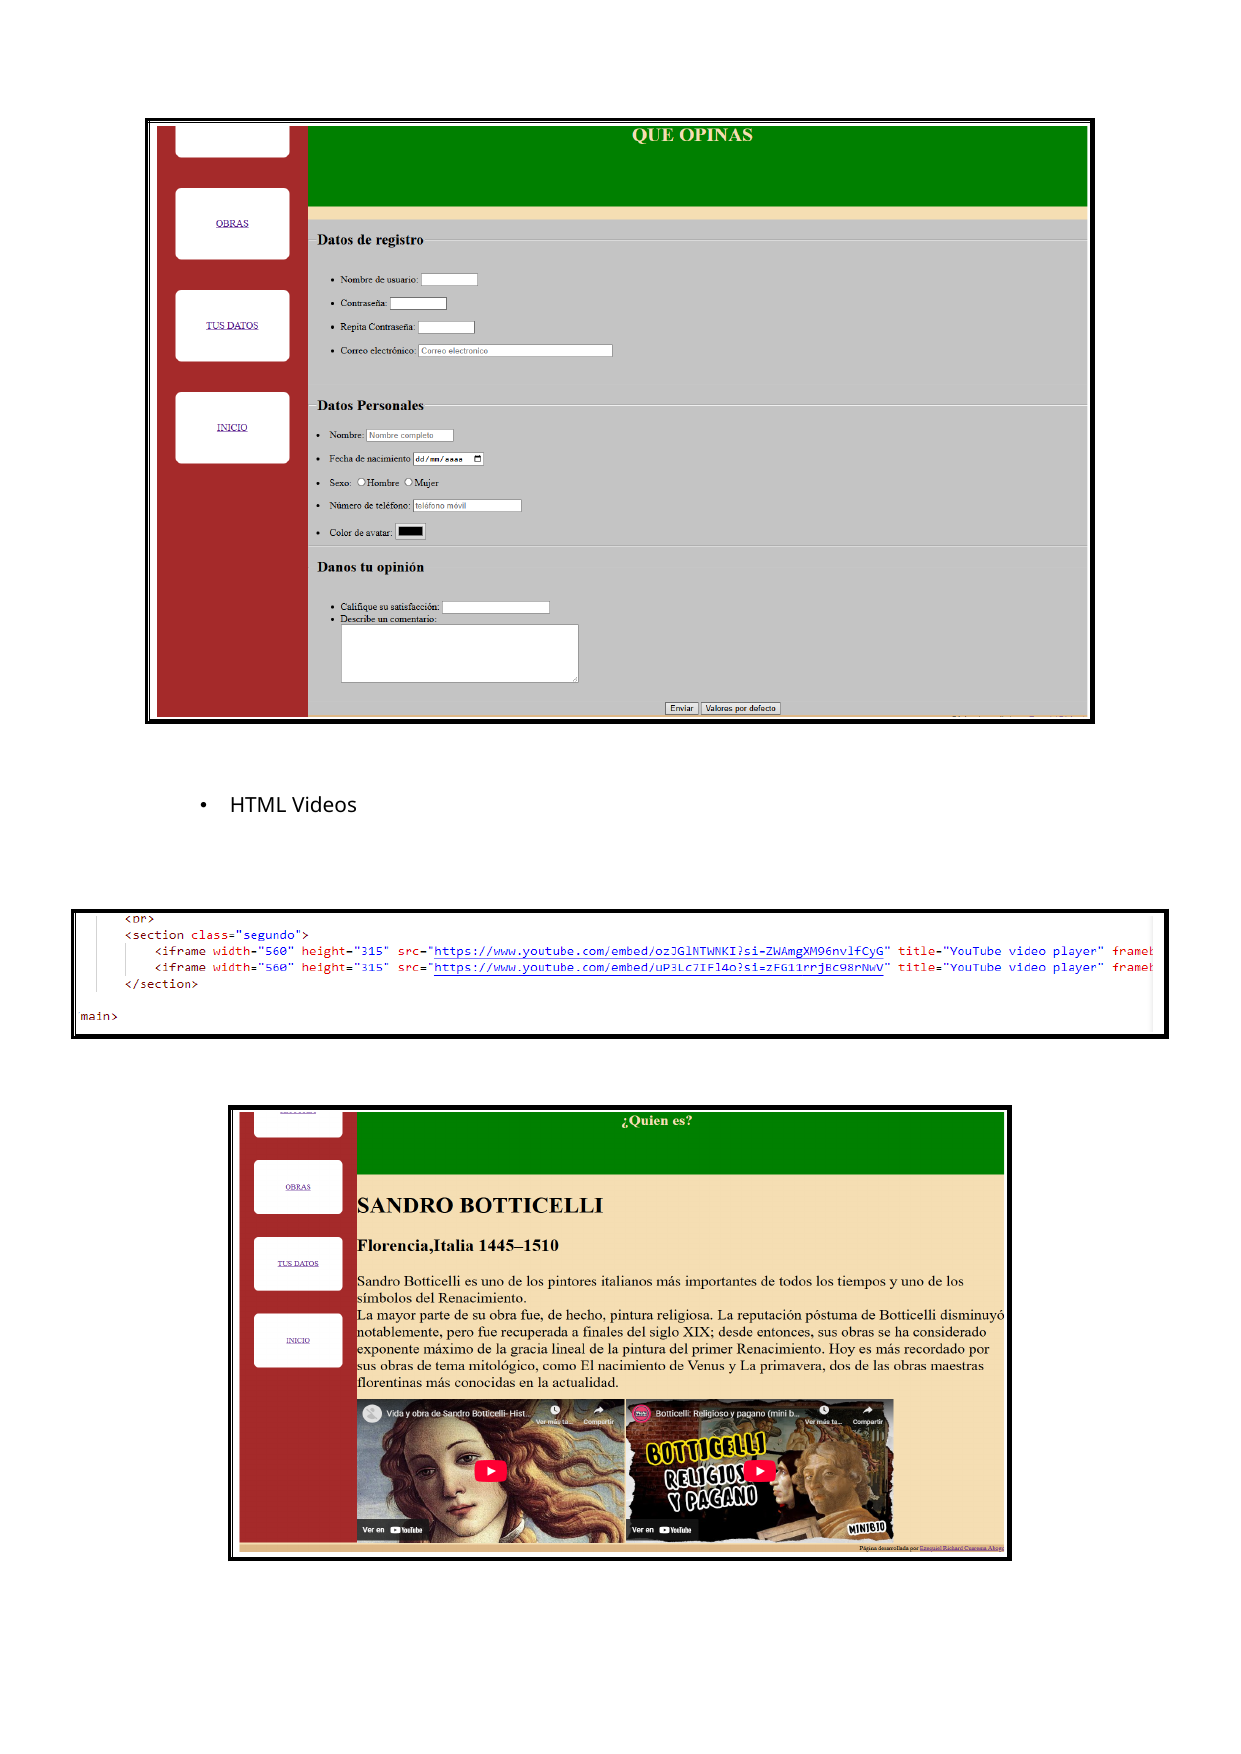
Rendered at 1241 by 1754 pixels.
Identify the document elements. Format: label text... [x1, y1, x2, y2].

picture [236, 1112, 1005, 1554]
list HTML Videos [200, 791, 1106, 819]
picture [78, 916, 1162, 1032]
picture [152, 126, 1088, 717]
